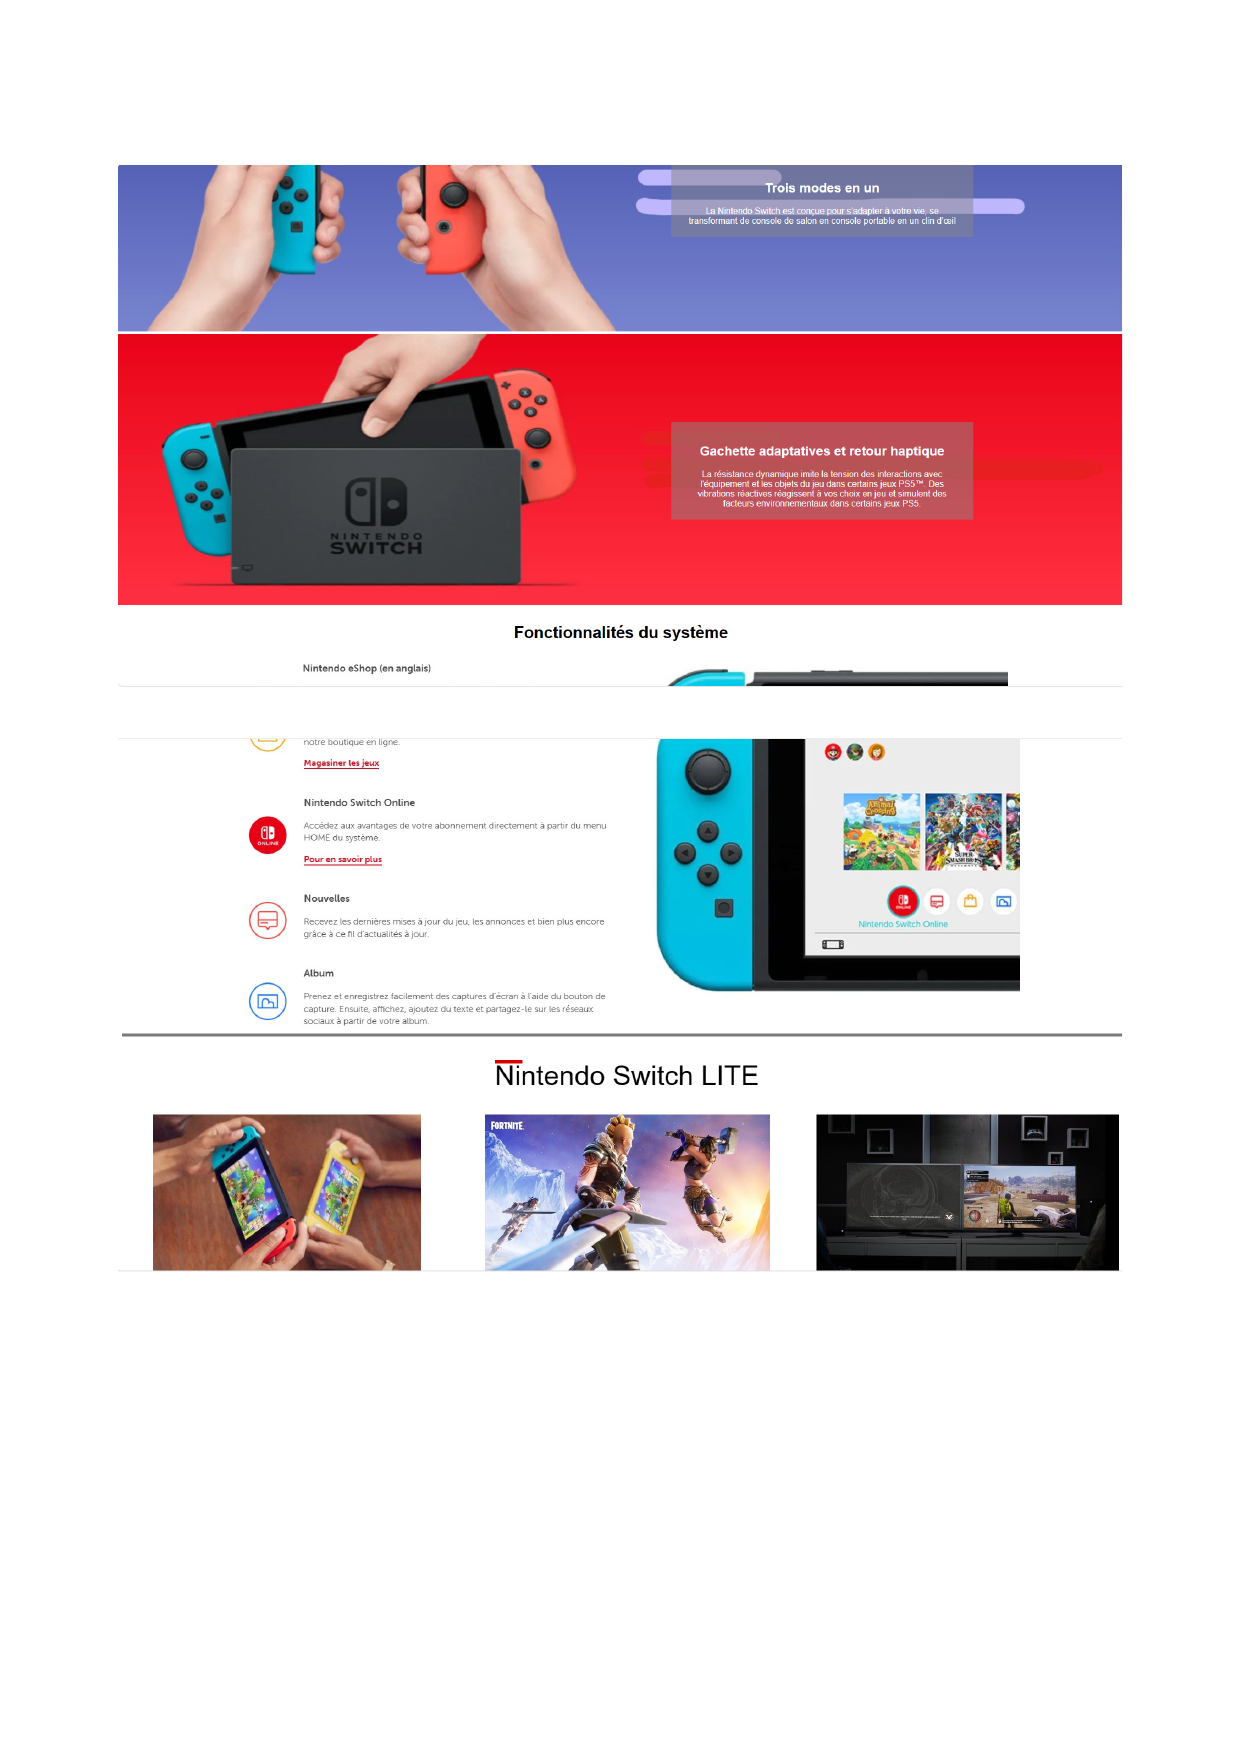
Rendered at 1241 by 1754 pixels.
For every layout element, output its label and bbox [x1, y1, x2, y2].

picture [118, 738, 1123, 1272]
picture [118, 165, 1123, 687]
